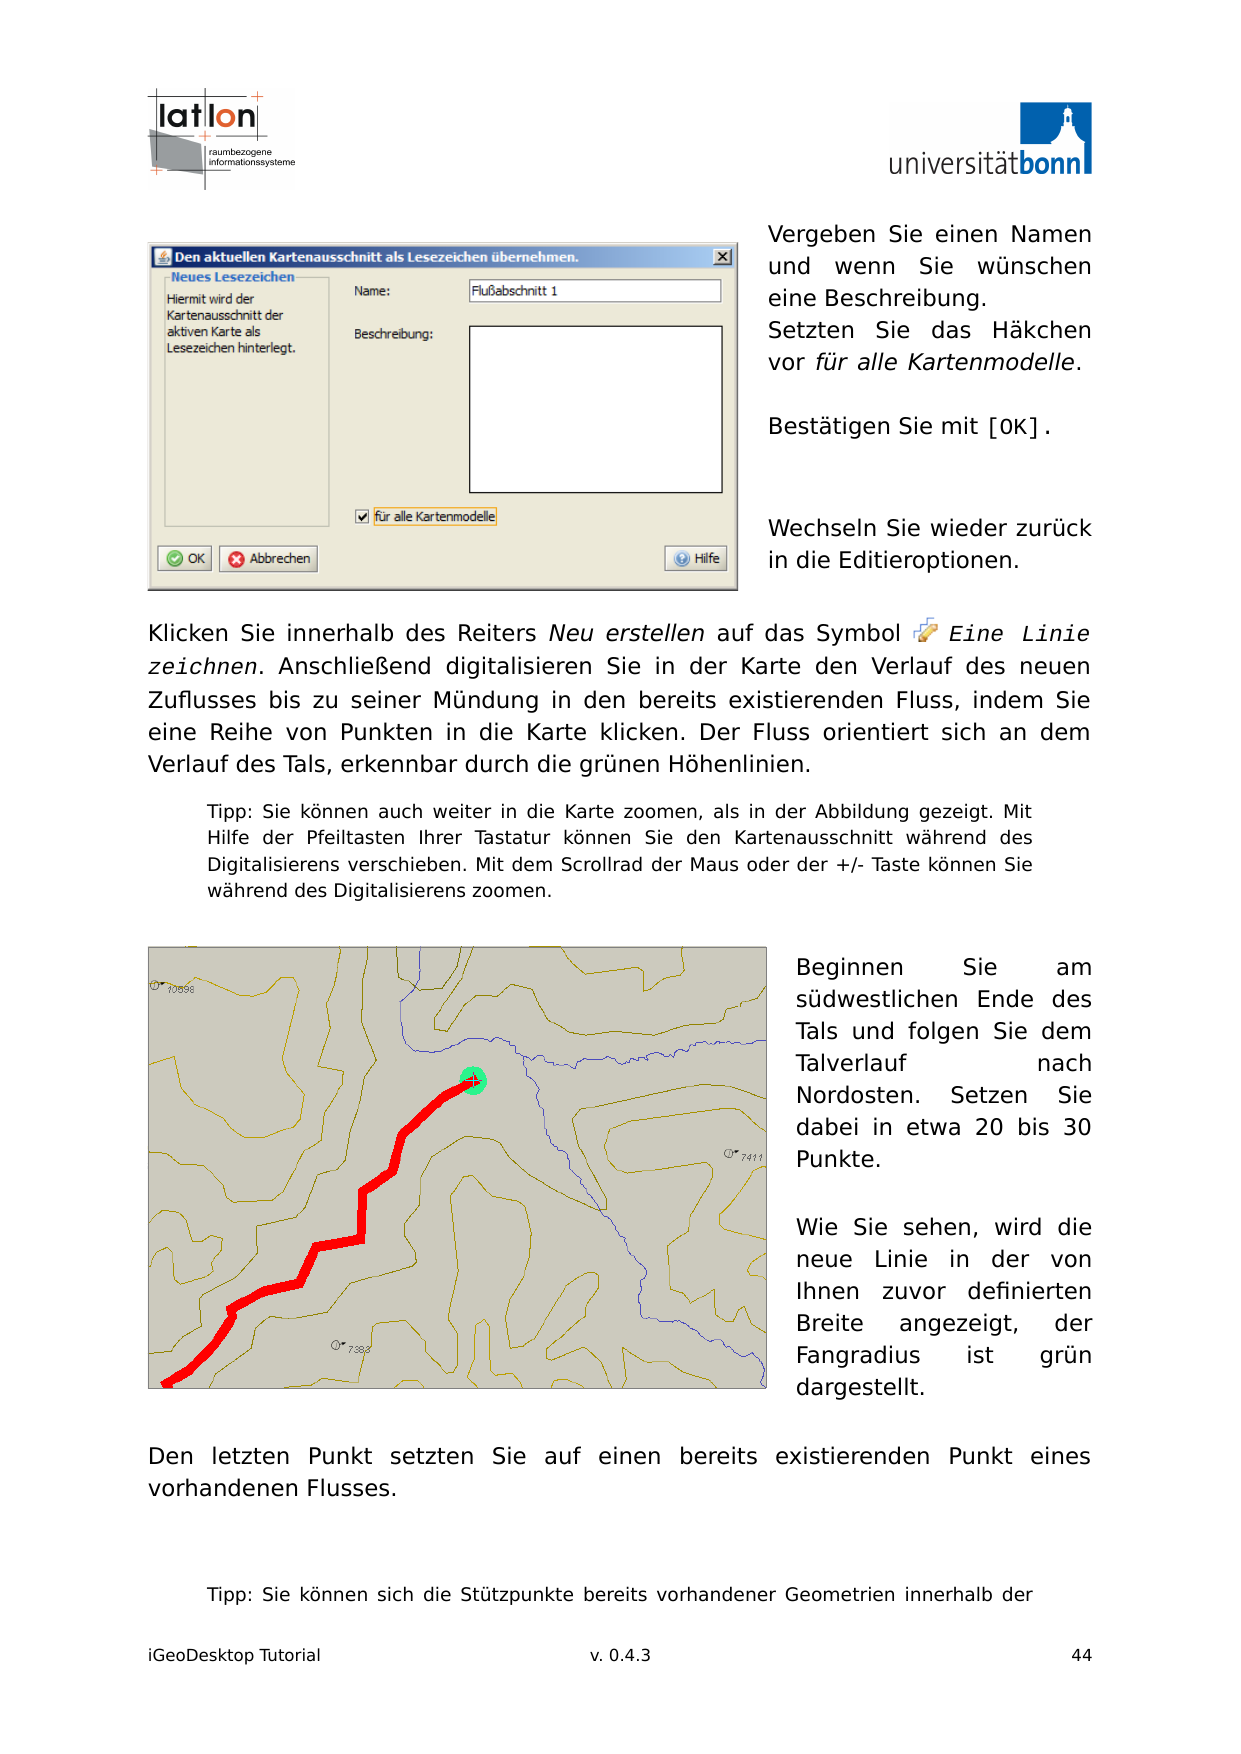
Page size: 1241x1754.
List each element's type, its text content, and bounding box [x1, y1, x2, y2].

text Wie Sie sehen, wird die neue Linie in der von Ihnen zuvor definierten Breite angezeigt, der Fangradius ist grün dargestellt. [148, 1214, 1092, 1401]
text Klicken Sie innerhalb des Reiters Neu erstellen auf das Symbol Eine Linie zeichnen. Anschließend digitalisieren Sie in der Karte den Verlauf des neuen Zuflusses bis zu seiner Mündung in den bereits existierenden Fluss, indem Sie eine Reihe von Punkten in die Karte klicken. Der Fluss orientiert sich an dem Verlauf des Tals, erkennbar durch die grünen Höhenlinien. [148, 616, 1092, 777]
text Beginnen Sie am südwestlichen Ende des Tals und folgen Sie dem Talverlauf nach Nordosten. Setzen Sie dabei in etwa 20 bis 30 Punkte. [767, 954, 1092, 1172]
picture [889, 102, 1093, 174]
picture [147, 242, 739, 591]
picture [912, 616, 938, 642]
text Wechseln Sie wieder zurück in die Editieroptionen. [739, 484, 1092, 574]
text Tipp: Sie können auch weiter in die Karte zoomen, als in der Abbildung gezeigt. Mit Hilfe der Pfeiltasten Ihrer Tastatur können Sie den Kartenausschnitt während des Digitalisierens verschieben. Mit dem Scrollrad der Maus oder der +/- Taste können Sie während des Digitalisierens zoomen. [207, 801, 1033, 902]
text Vergeben Sie einen Namen und wenn Sie wünschen eine Beschreibung. Setzten Sie das Häkchen vor für alle Kartenmodelle. Bestätigen Sie mit [OK]. [148, 221, 1092, 441]
text Tipp: Sie können sich die Stützpunkte bereits vorhandener Geometrien innerhalb der [207, 1557, 1033, 1605]
text Den letzten Punkt setzten Sie auf einen bereits existierenden Punkt eines vorhandenen Flusses. [148, 1443, 1092, 1534]
picture [149, 948, 766, 1388]
picture [147, 88, 295, 190]
